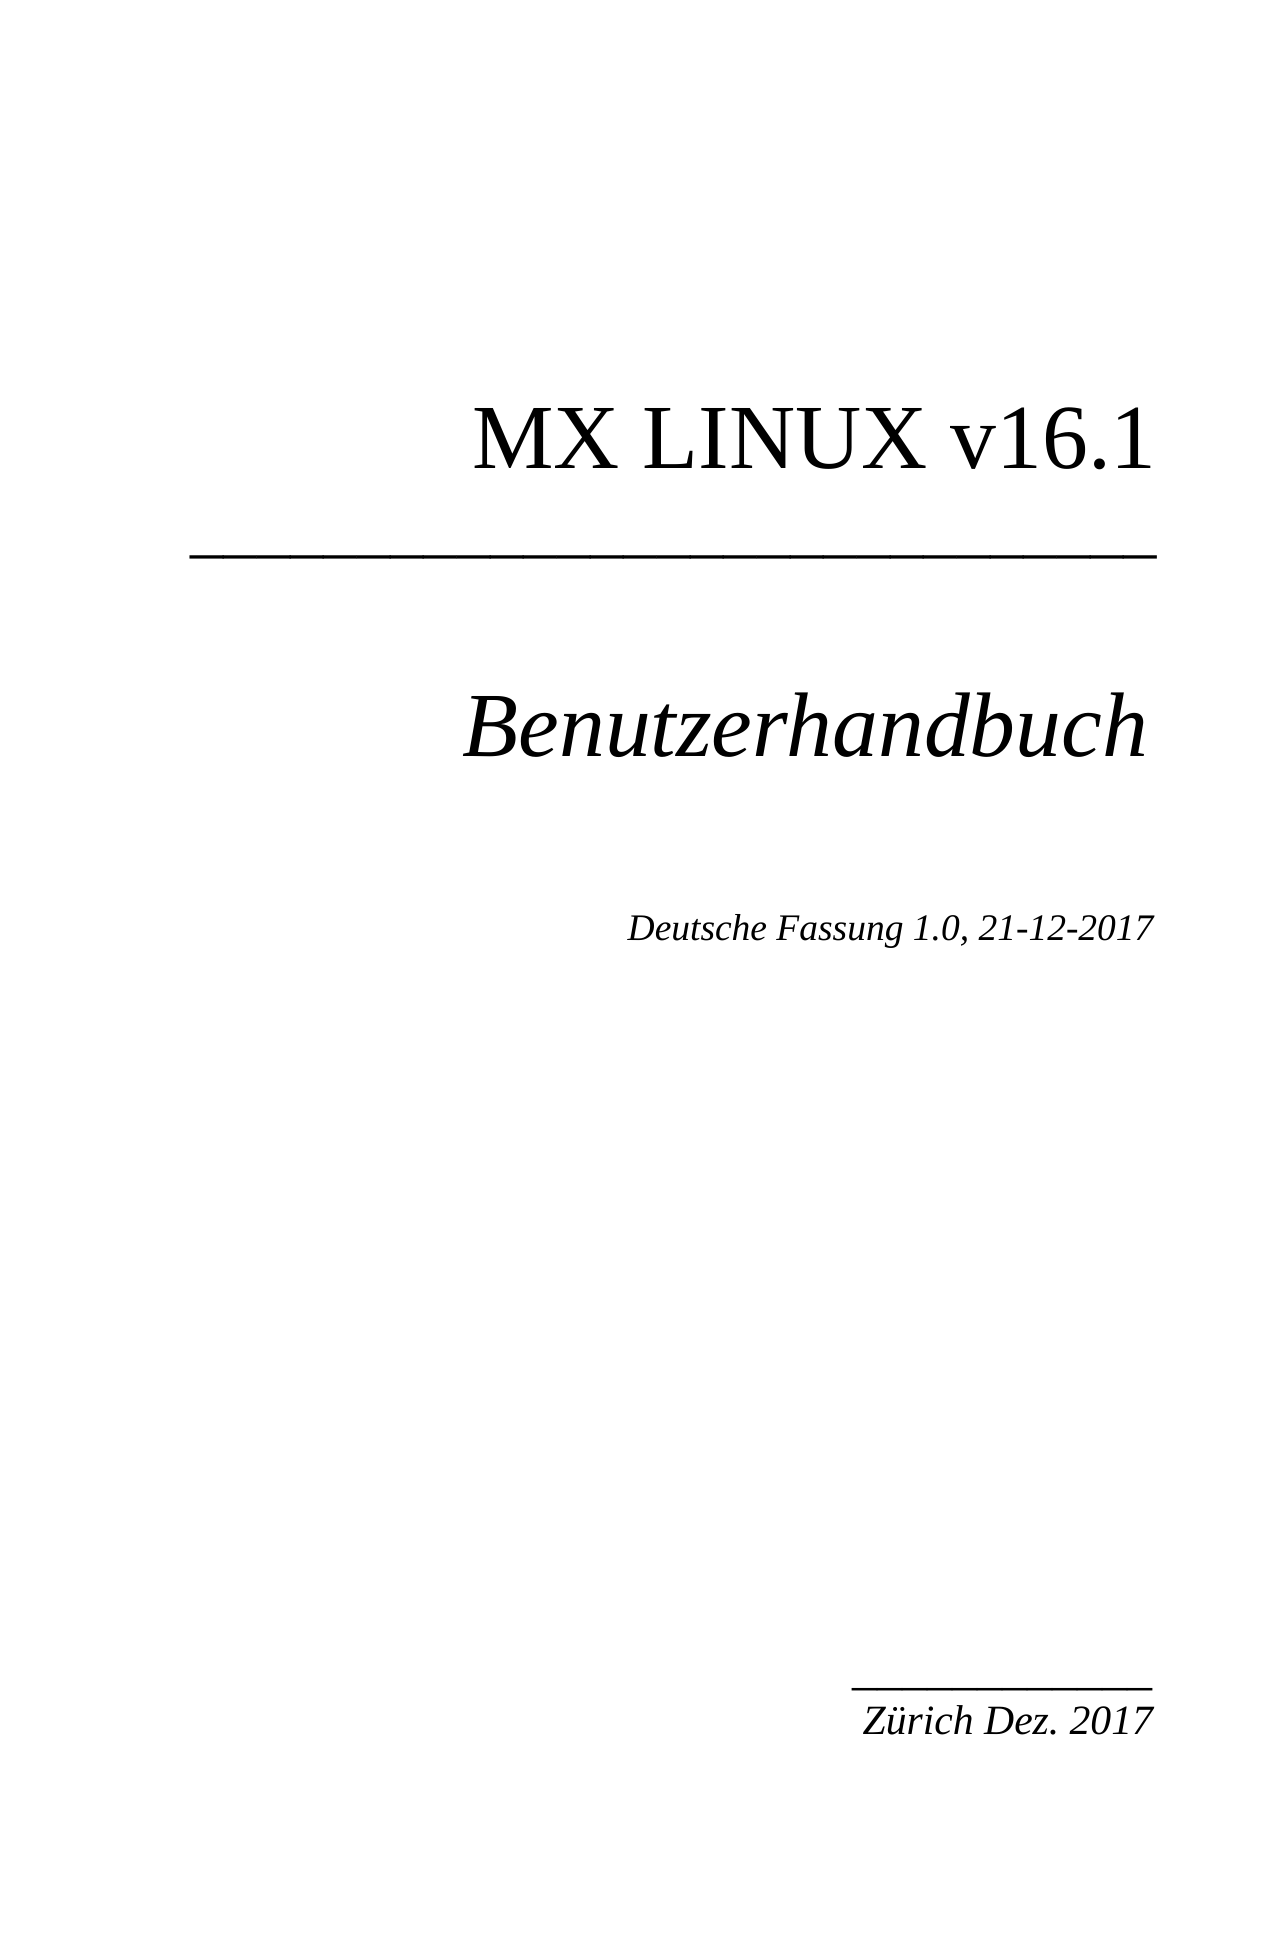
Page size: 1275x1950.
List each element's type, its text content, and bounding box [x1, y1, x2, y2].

text Deutsche Fassung 1.0, 21-12-2017 [118, 905, 1157, 948]
text _____________________________ [118, 488, 1157, 565]
text Zürich Dez. 2017 [118, 1696, 1157, 1743]
text Benutzerhandbuch [118, 670, 1157, 776]
text ____________ [118, 1638, 1157, 1696]
text MX LINUX v16.1 [118, 383, 1157, 488]
